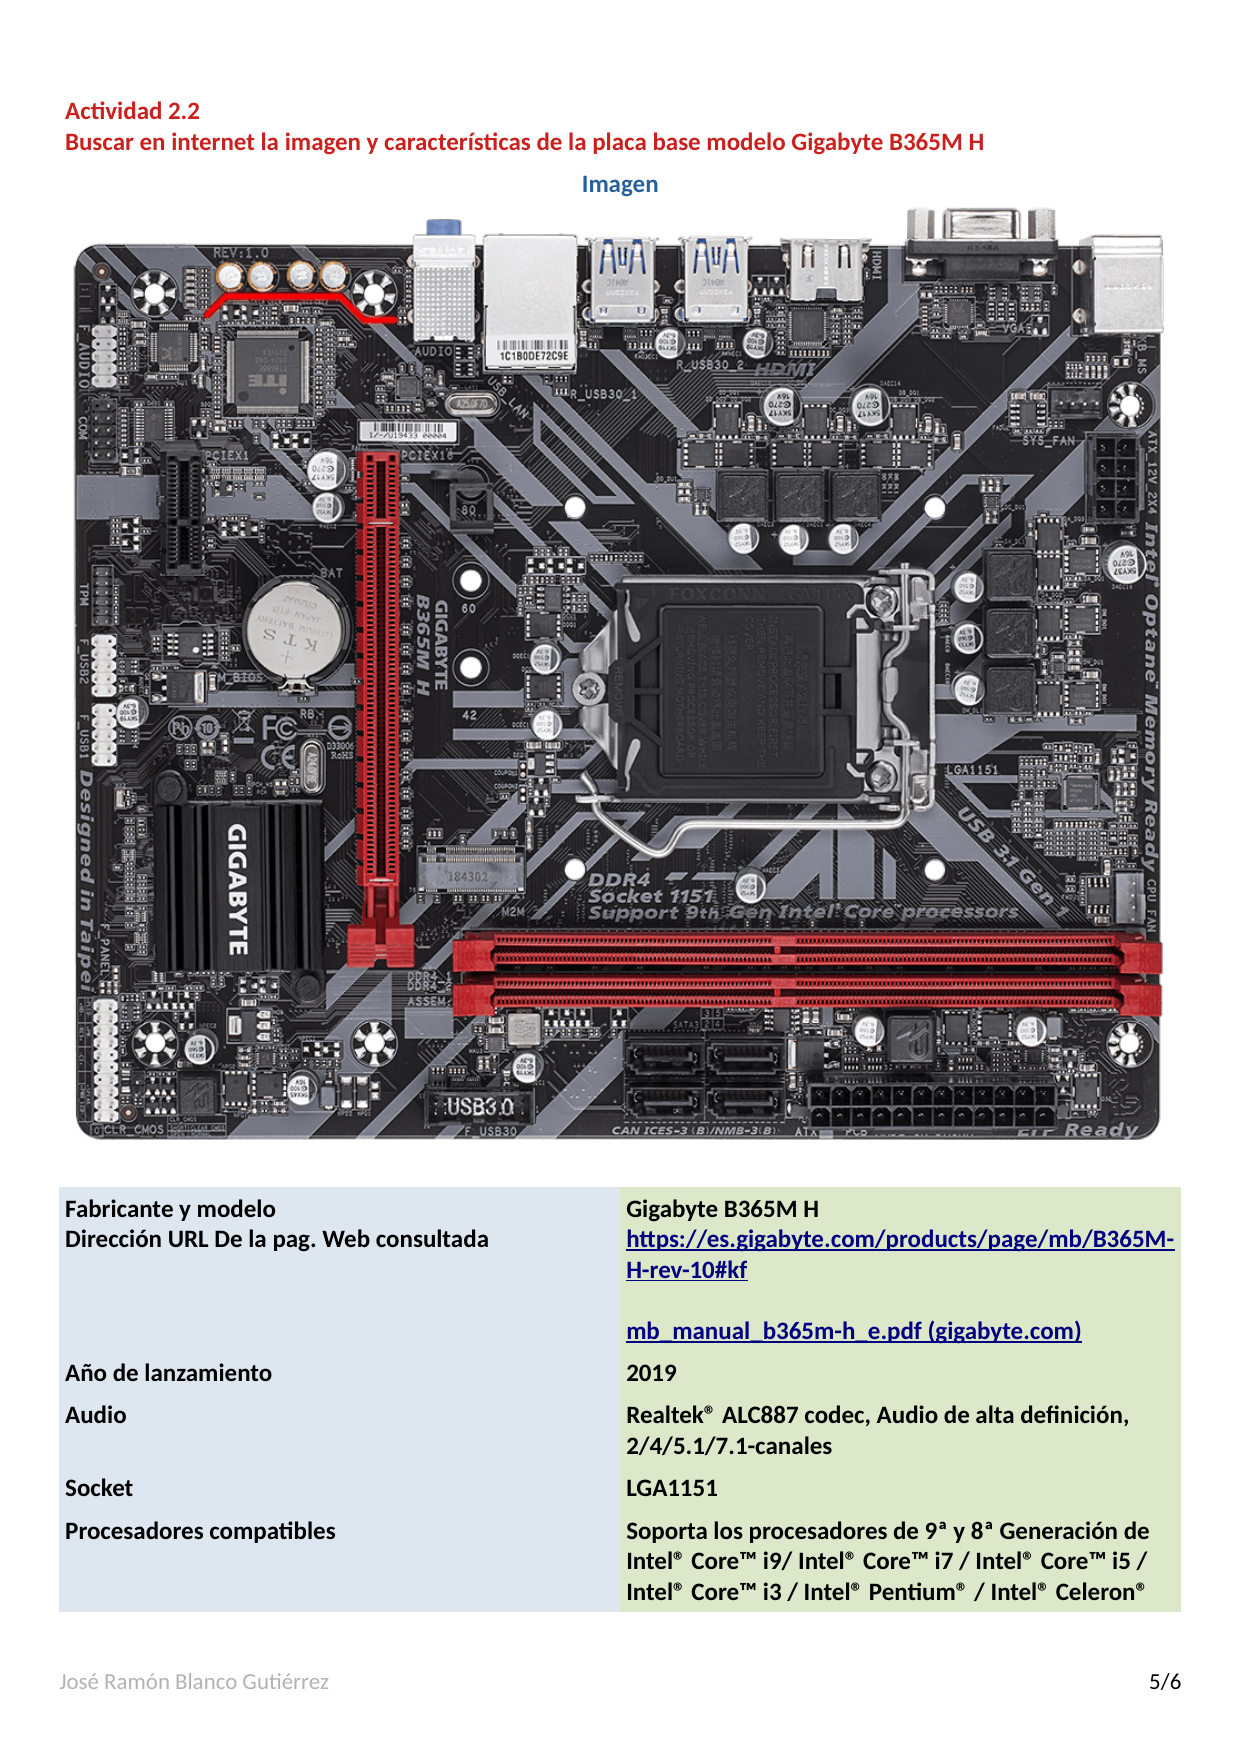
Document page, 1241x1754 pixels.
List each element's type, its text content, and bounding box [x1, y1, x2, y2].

table_cell Procesadores compatibles [59, 1509, 620, 1612]
table_cell 2019 [620, 1351, 1181, 1394]
table_cell Soporta los procesadores de 9ª y 8ª Generación de Intel® Core™ i9/ Intel® Core™ i7 / Intel® Core™ i5 / Intel® Core™ i3 / Intel® Pentium® / Intel® Celeron® [620, 1509, 1181, 1612]
table_cell Audio [59, 1394, 620, 1467]
table_cell Socket [59, 1467, 620, 1509]
table_cell Fabricante y modelo Dirección URL De la pag. Web consultada [59, 1187, 620, 1351]
table_header Actividad 2.2 Buscar en internet la imagen y características de la placa base modelo Gigabyte B365M H [59, 90, 1181, 162]
table_cell Gigabyte B365M H https://es.gigabyte.com/products/page/mb/B365M-H-rev-10#kf mb_manual_b365m-h_e.pdf (gigabyte.com) [620, 1187, 1181, 1351]
table_cell Realtek® ALC887 codec, Audio de alta definición, 2/4/5.1/7.1-canales [620, 1394, 1181, 1467]
table_cell Año de lanzamiento [59, 1351, 620, 1394]
table_cell LGA1151 [620, 1467, 1181, 1509]
table_cell Imagen [59, 163, 1181, 1187]
picture [65, 198, 1176, 1151]
